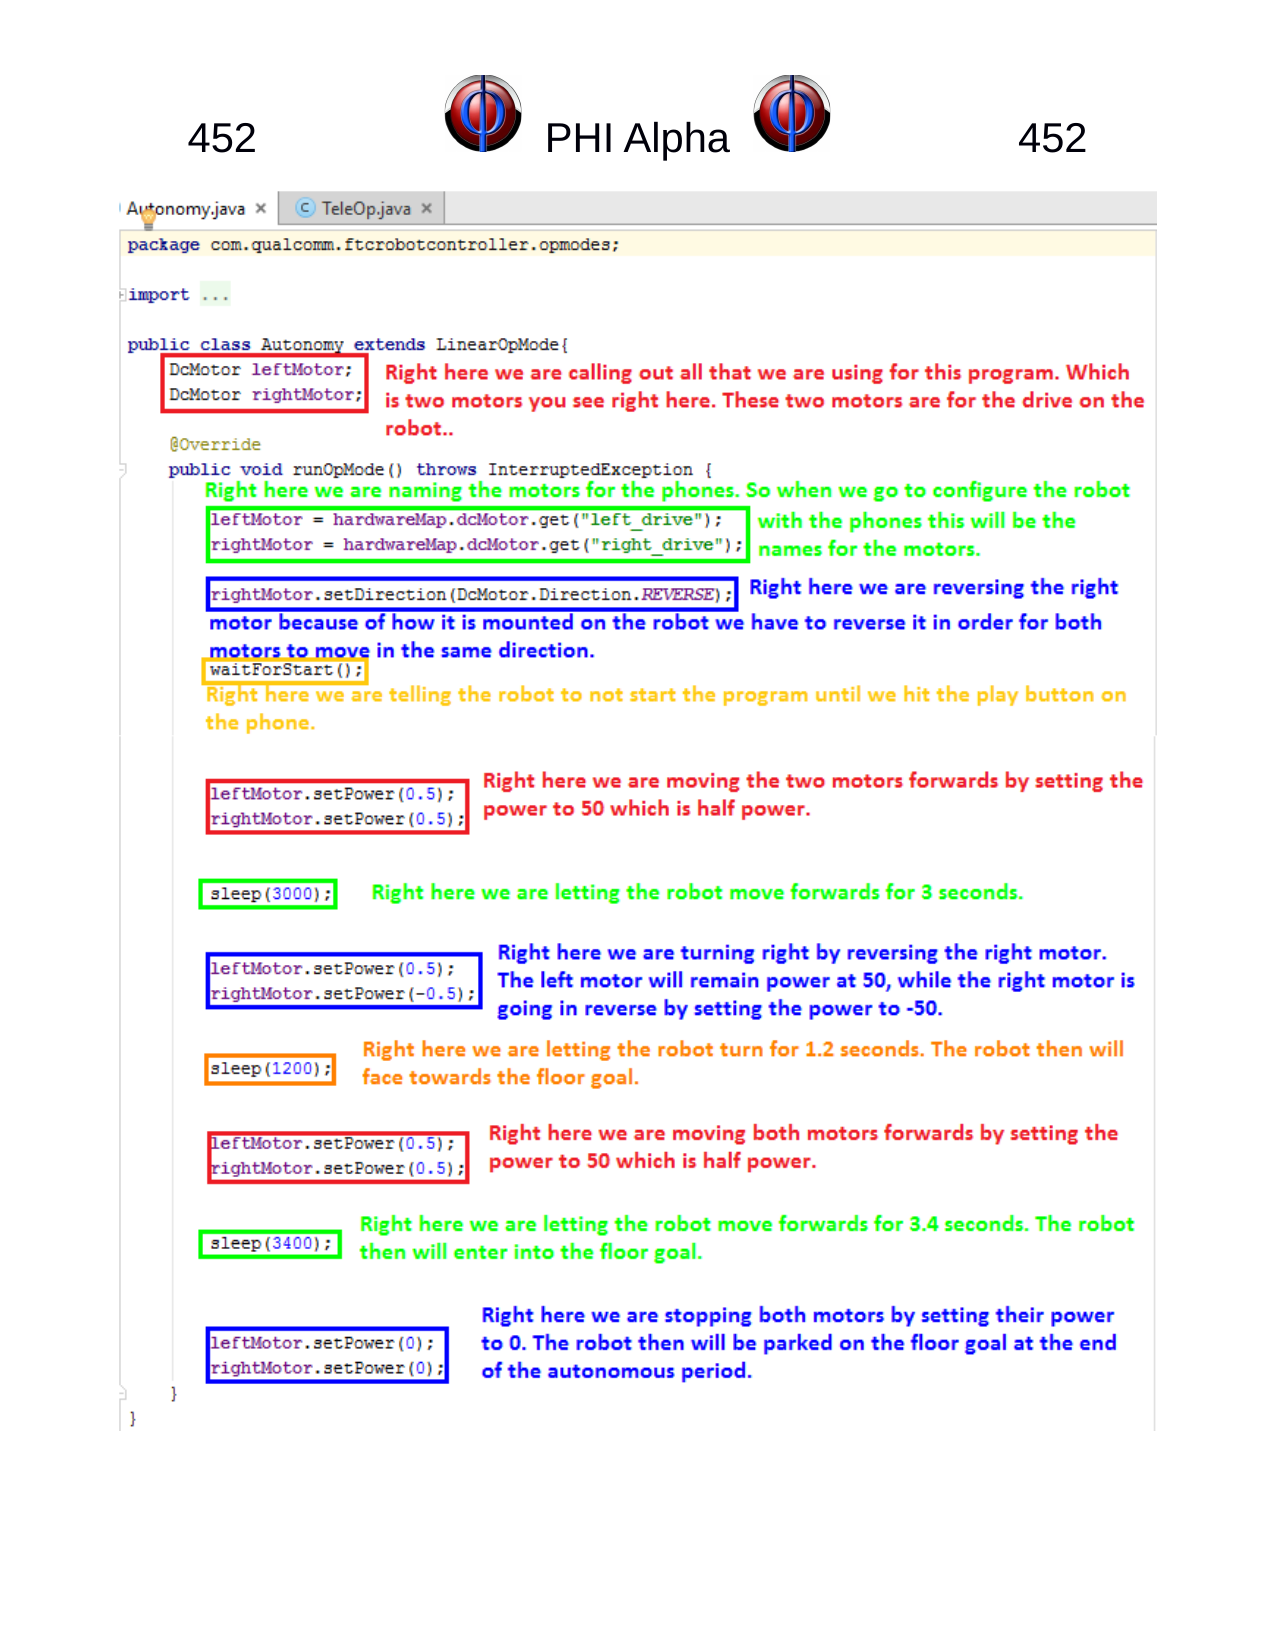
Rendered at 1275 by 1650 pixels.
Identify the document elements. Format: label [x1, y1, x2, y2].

picture [118, 190, 1157, 1431]
picture [753, 75, 831, 152]
picture [444, 75, 522, 152]
